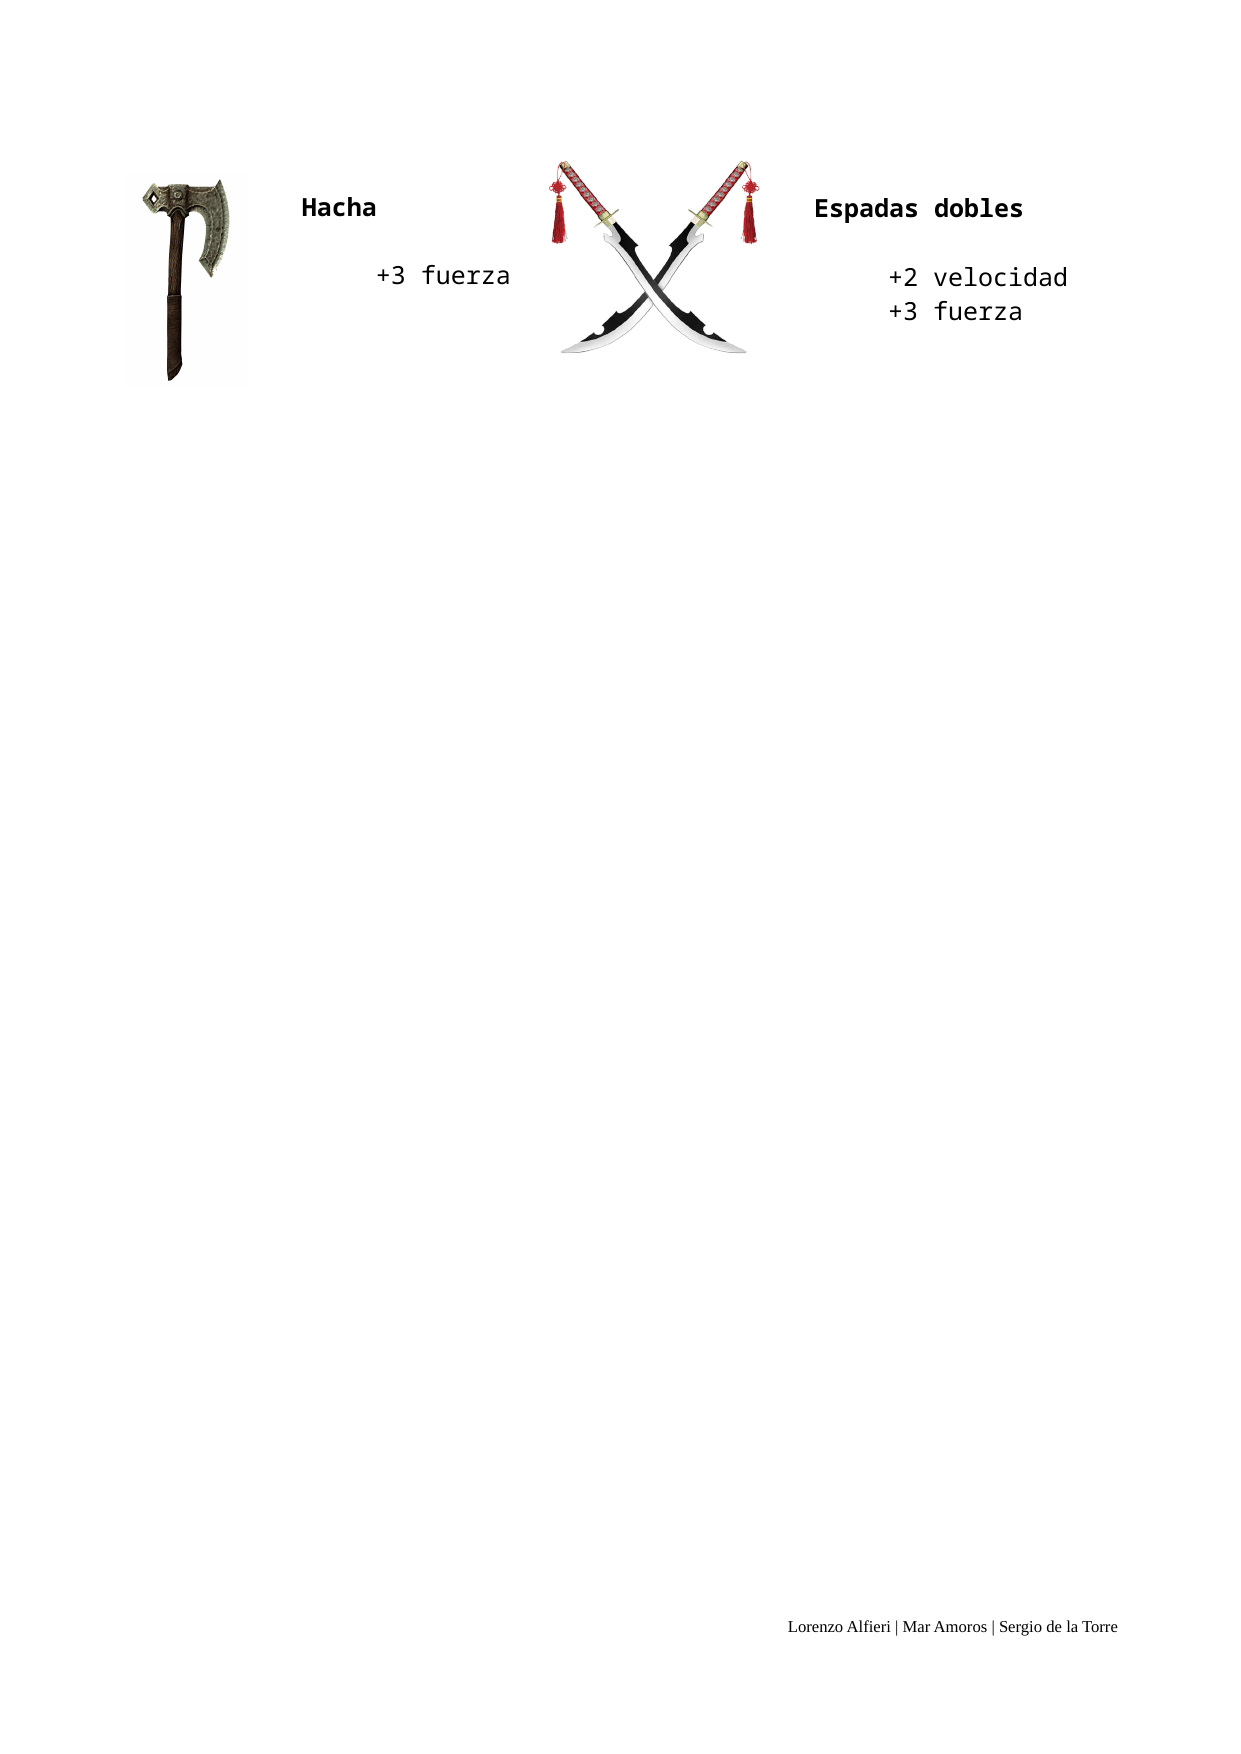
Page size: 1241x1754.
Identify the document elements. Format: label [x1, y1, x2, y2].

picture [543, 155, 762, 358]
picture [123, 173, 249, 387]
